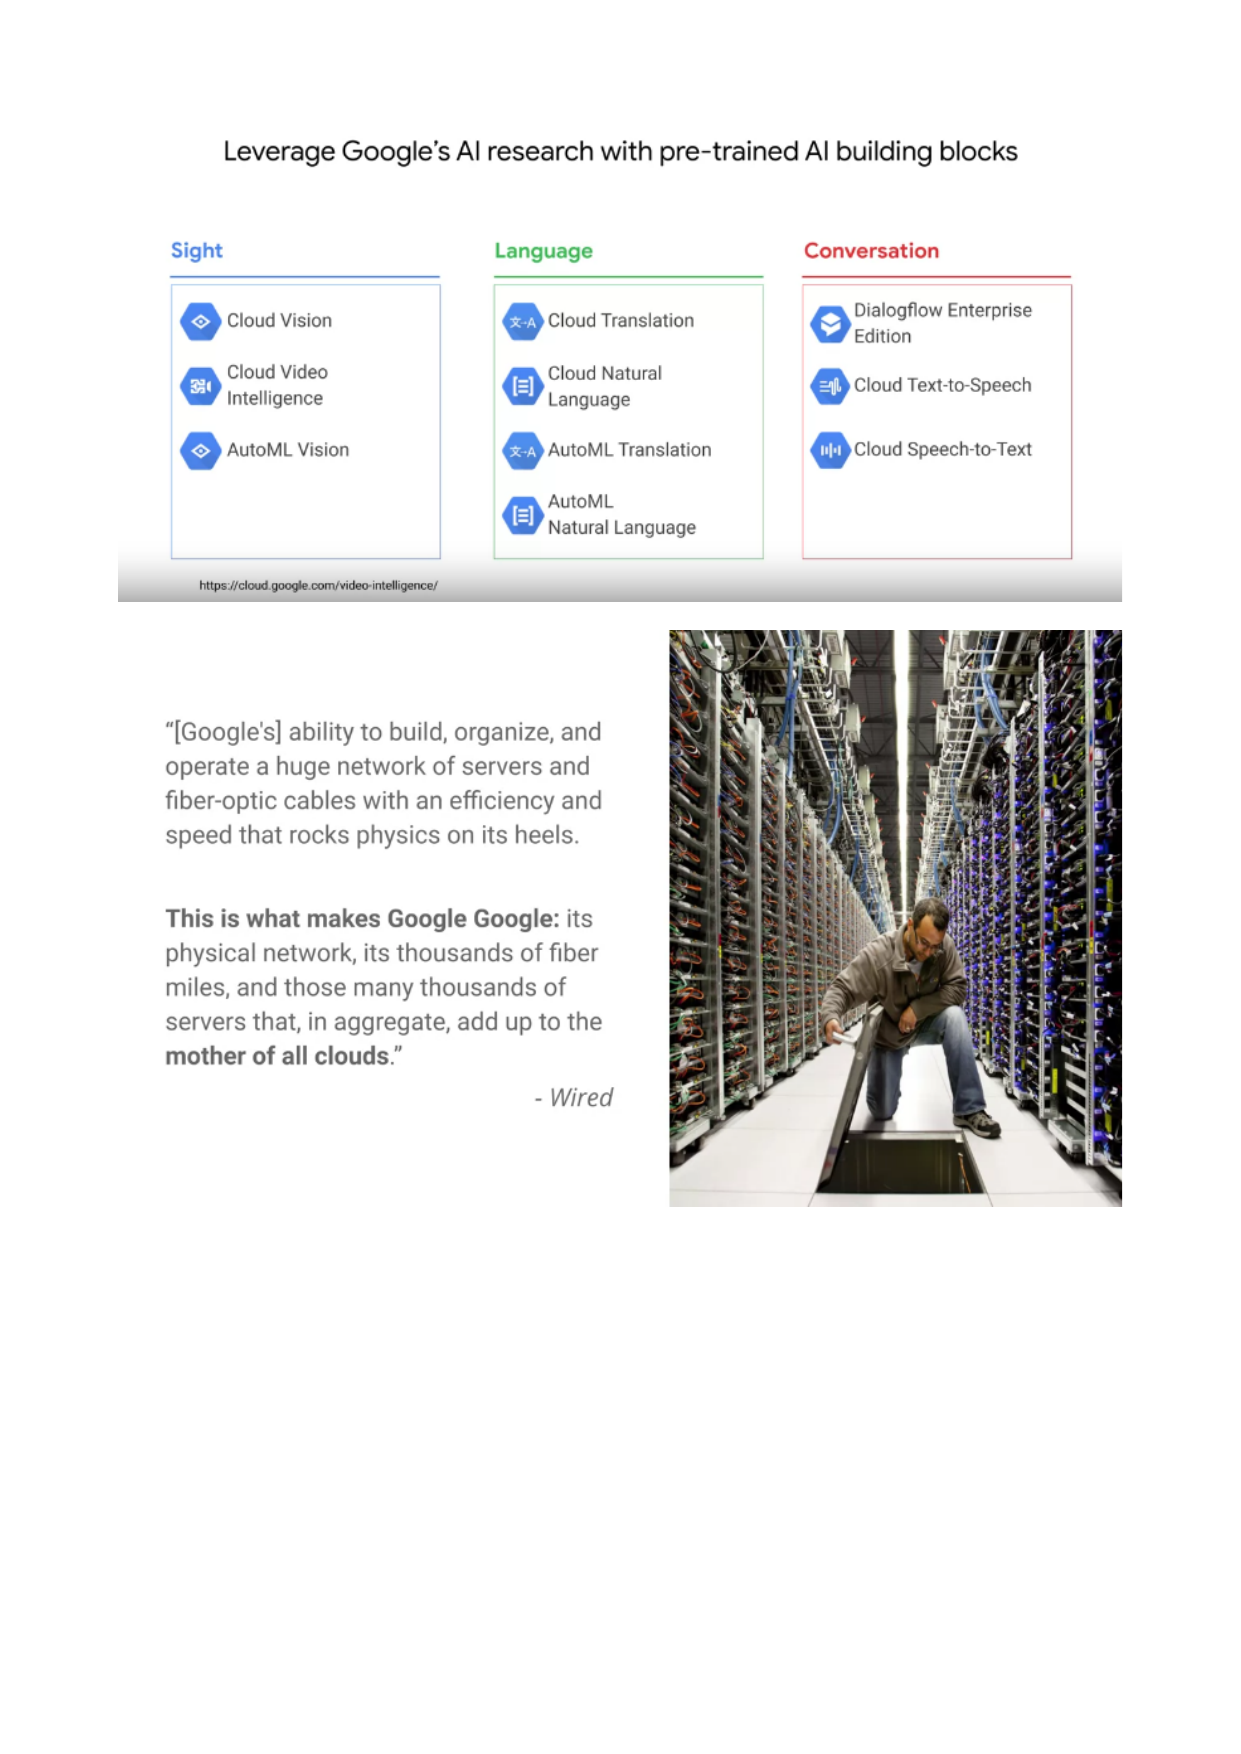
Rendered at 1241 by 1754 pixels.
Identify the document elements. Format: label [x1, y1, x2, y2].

picture [118, 630, 1123, 1207]
picture [118, 118, 1123, 602]
